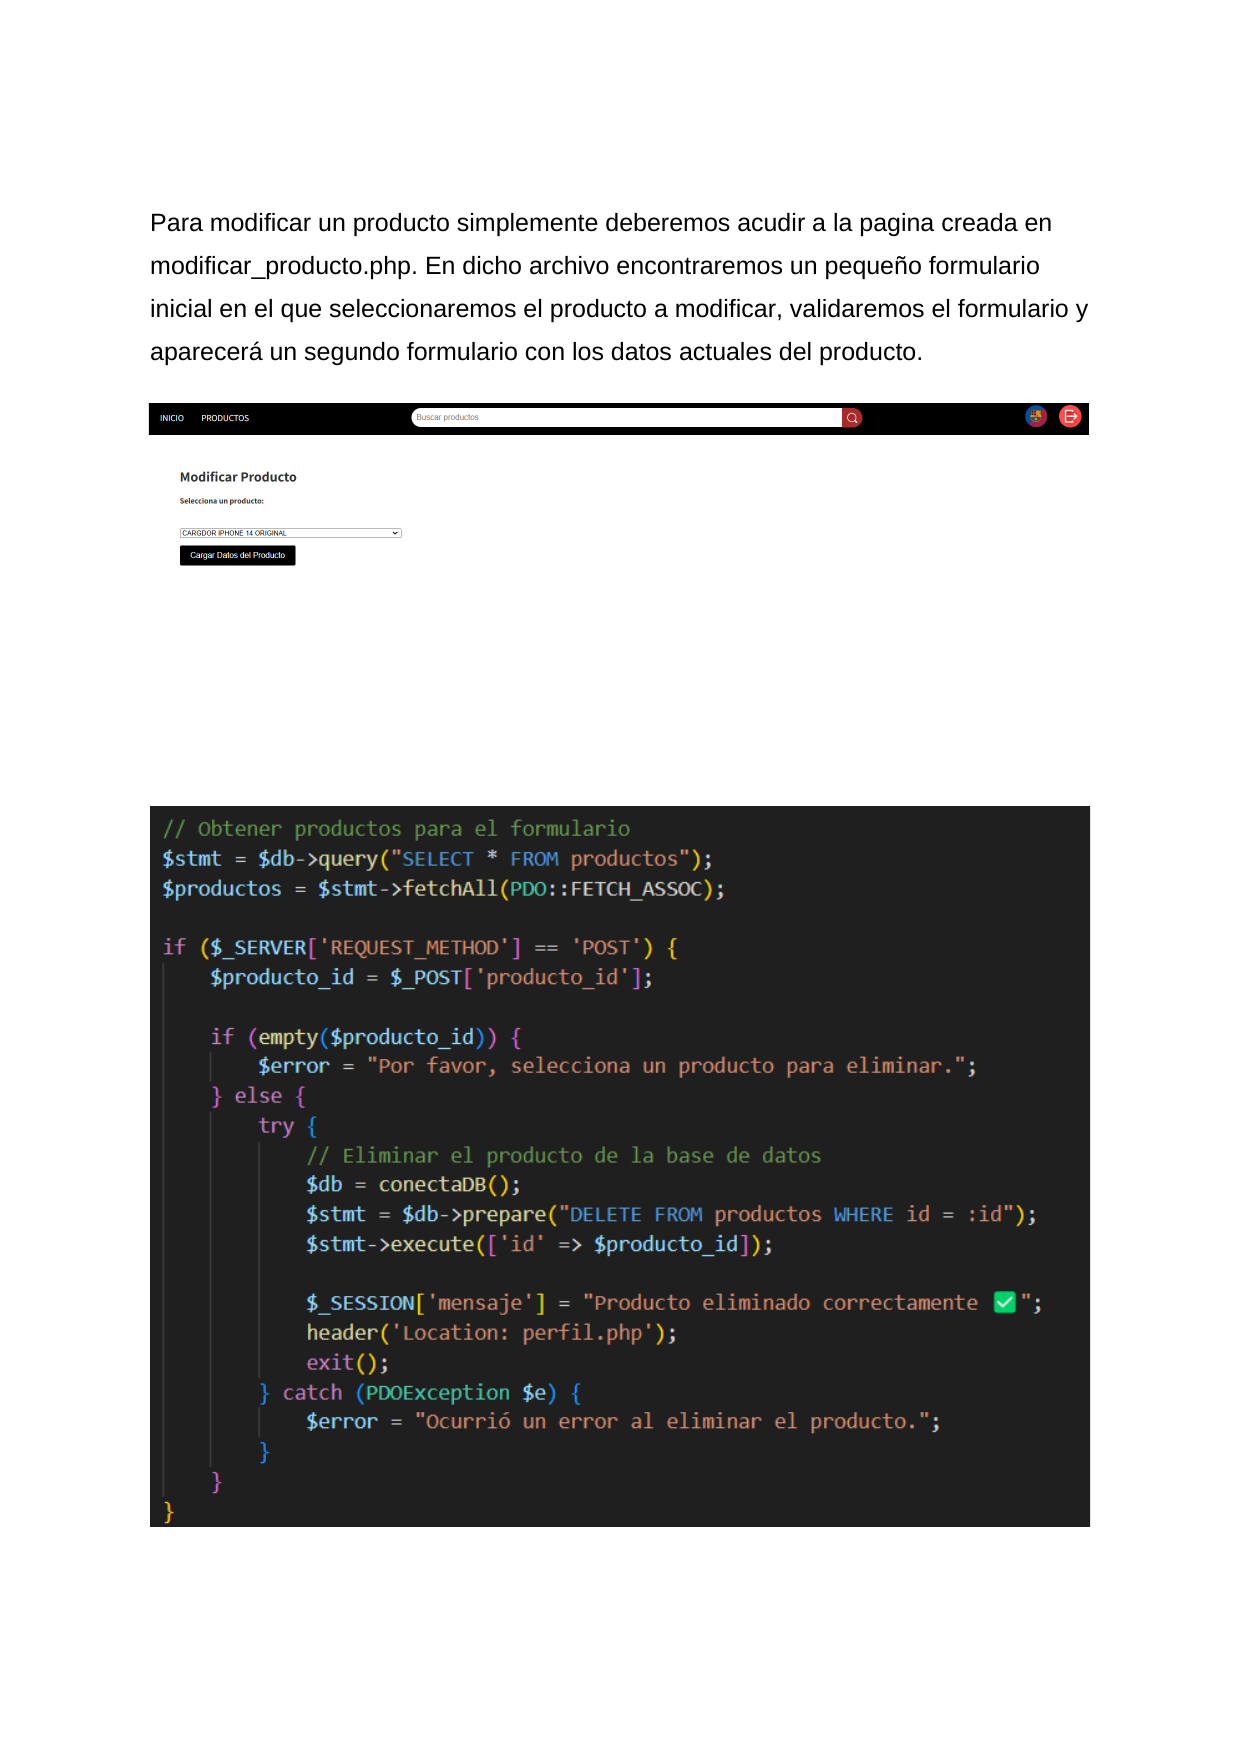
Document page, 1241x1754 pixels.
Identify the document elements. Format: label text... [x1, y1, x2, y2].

picture [150, 806, 1091, 1527]
picture [148, 403, 1089, 583]
text Para modificar un producto simplemente deberemos acudir a la pagina creada en modificar_producto.php. En dicho archivo encontraremos un pequeño formulario inicial en el que seleccionaremos el producto a modificar, validaremos el formulario y aparecerá un segundo formulario con los datos actuales del producto. [150, 208, 1090, 366]
